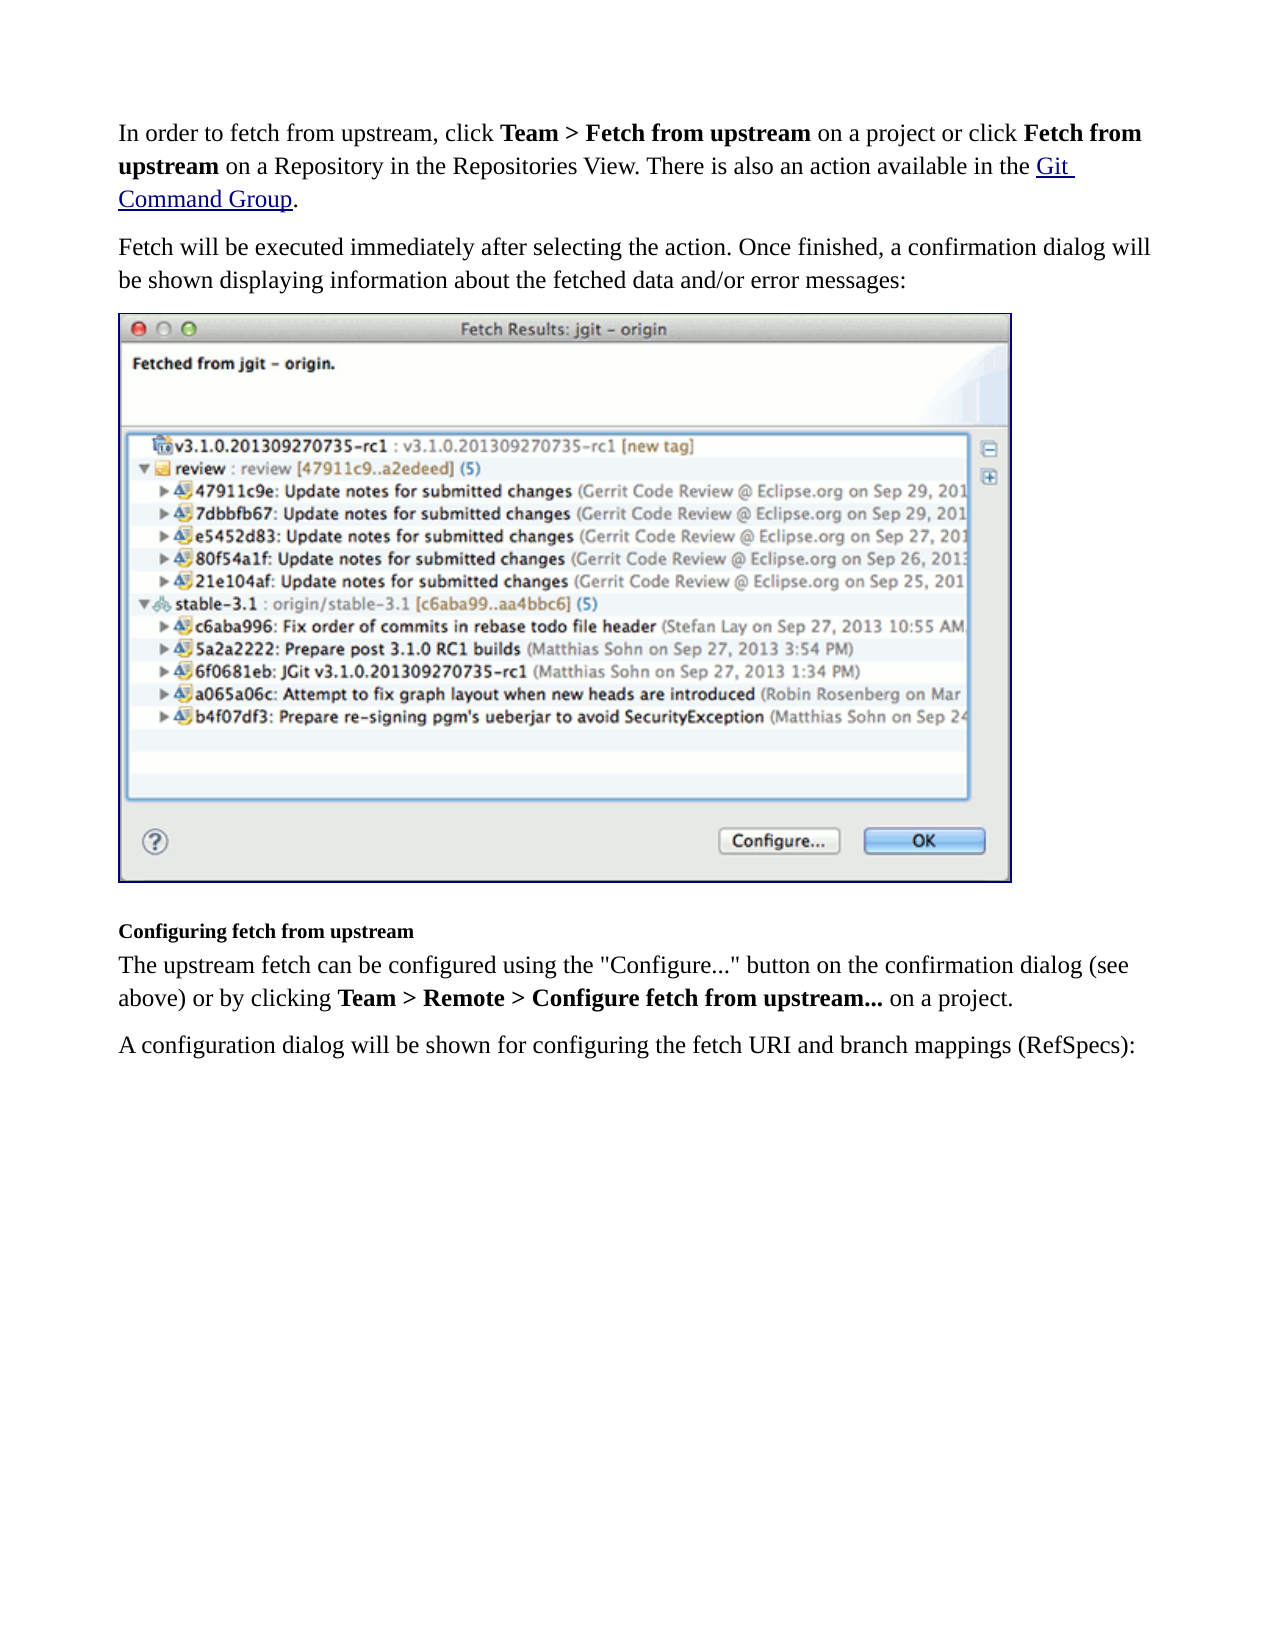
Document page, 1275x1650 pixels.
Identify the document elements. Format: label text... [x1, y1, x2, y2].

text A configuration dialog will be shown for configuring the fetch URI and branch mappings (RefSpecs): [118, 1030, 1157, 1059]
text The upstream fetch can be configured using the "Configure..." button on the confirmation dialog (see above) or by clicking Team > Remote > Configure fetch from upstream... on a project. [118, 950, 1157, 1012]
text Fetch will be executed immediately after selecting the action. Once finished, a confirmation dialog will be shown displaying information about the fetched data and/or error messages: [118, 232, 1157, 293]
picture [120, 314, 1010, 881]
text In order to fetch from upstream, click Team > Fetch from upstream on a project or click Fetch from upstream on a Repository in the Repositories View. There is also an action available in the Git Command Group. [118, 118, 1157, 213]
subtitle Configuring fetch from upstream [118, 919, 1157, 943]
